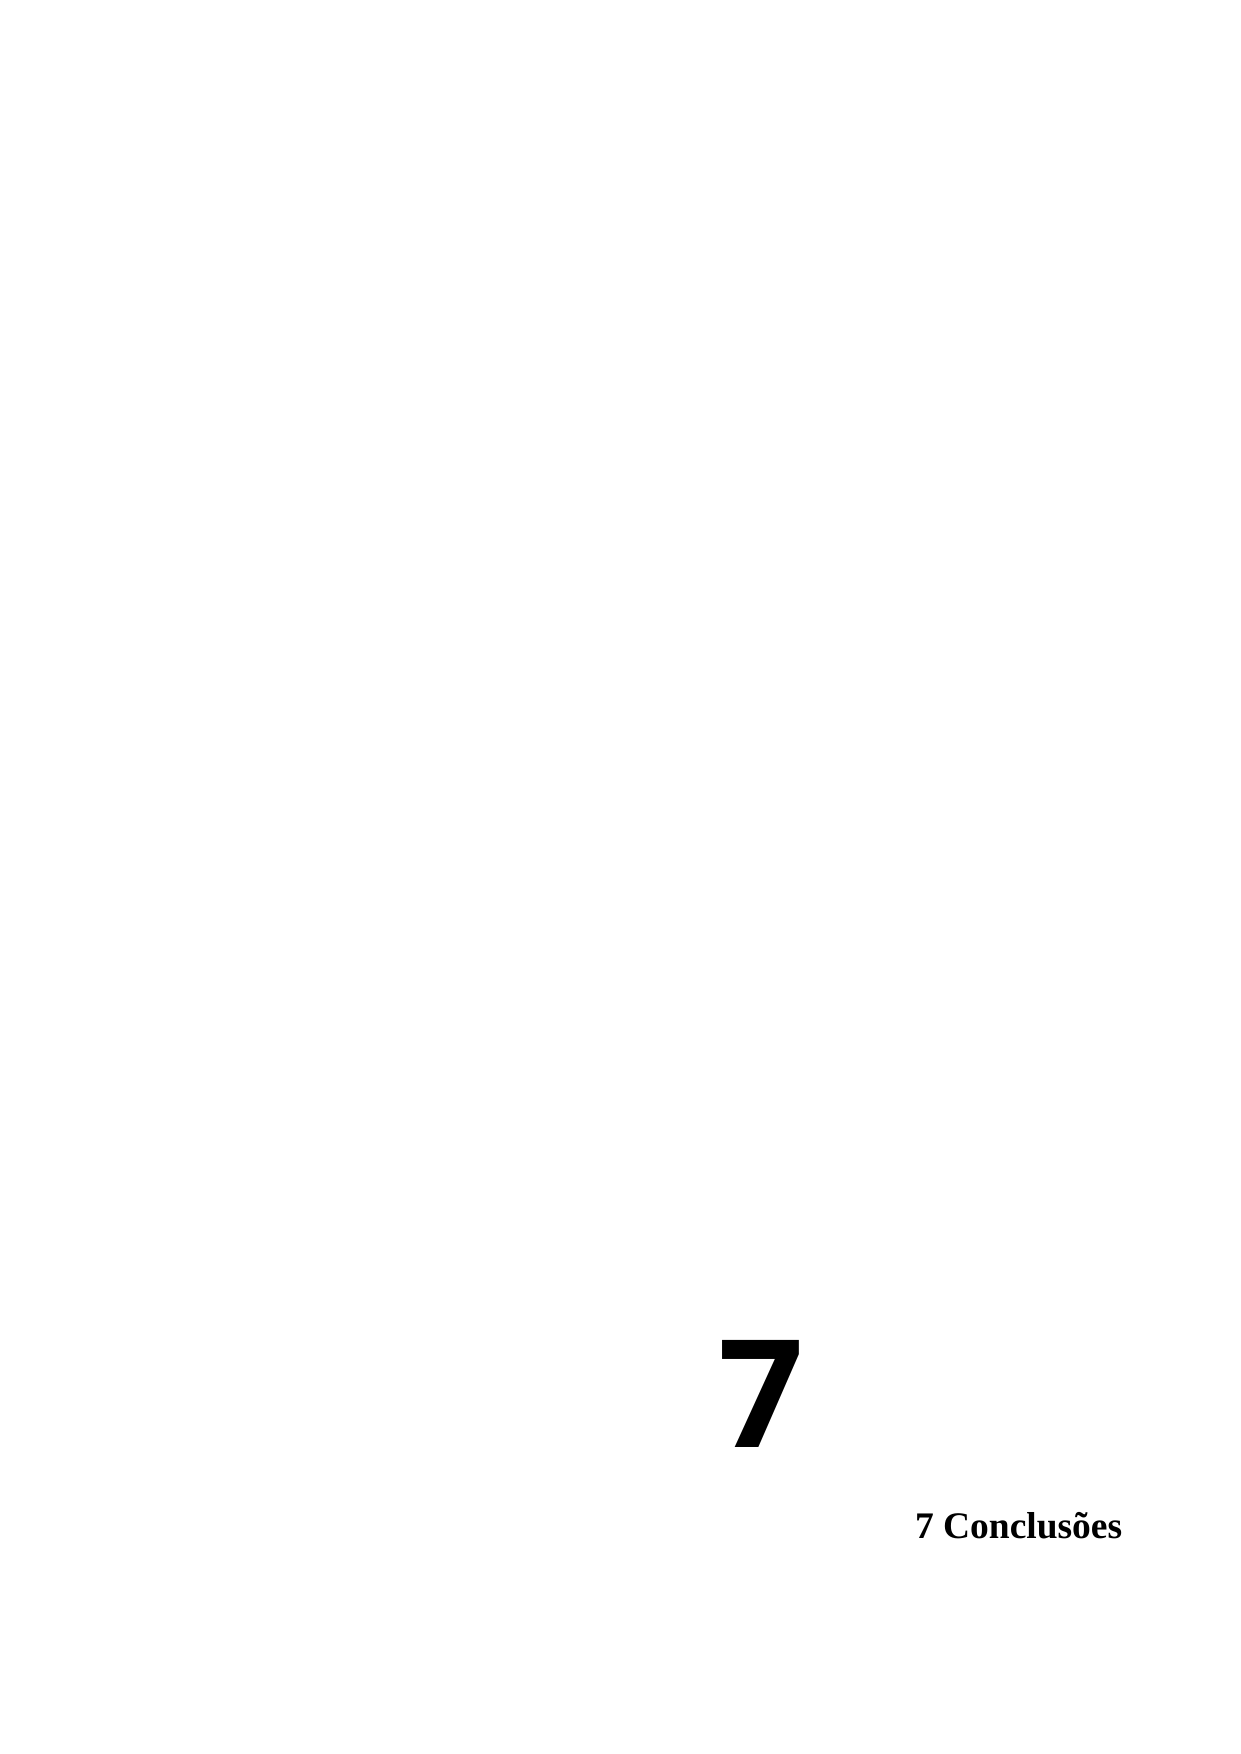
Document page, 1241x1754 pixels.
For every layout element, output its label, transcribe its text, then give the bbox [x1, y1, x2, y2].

text 7 Conclusões [177, 1504, 1122, 1547]
text 7 [178, 1287, 1122, 1491]
